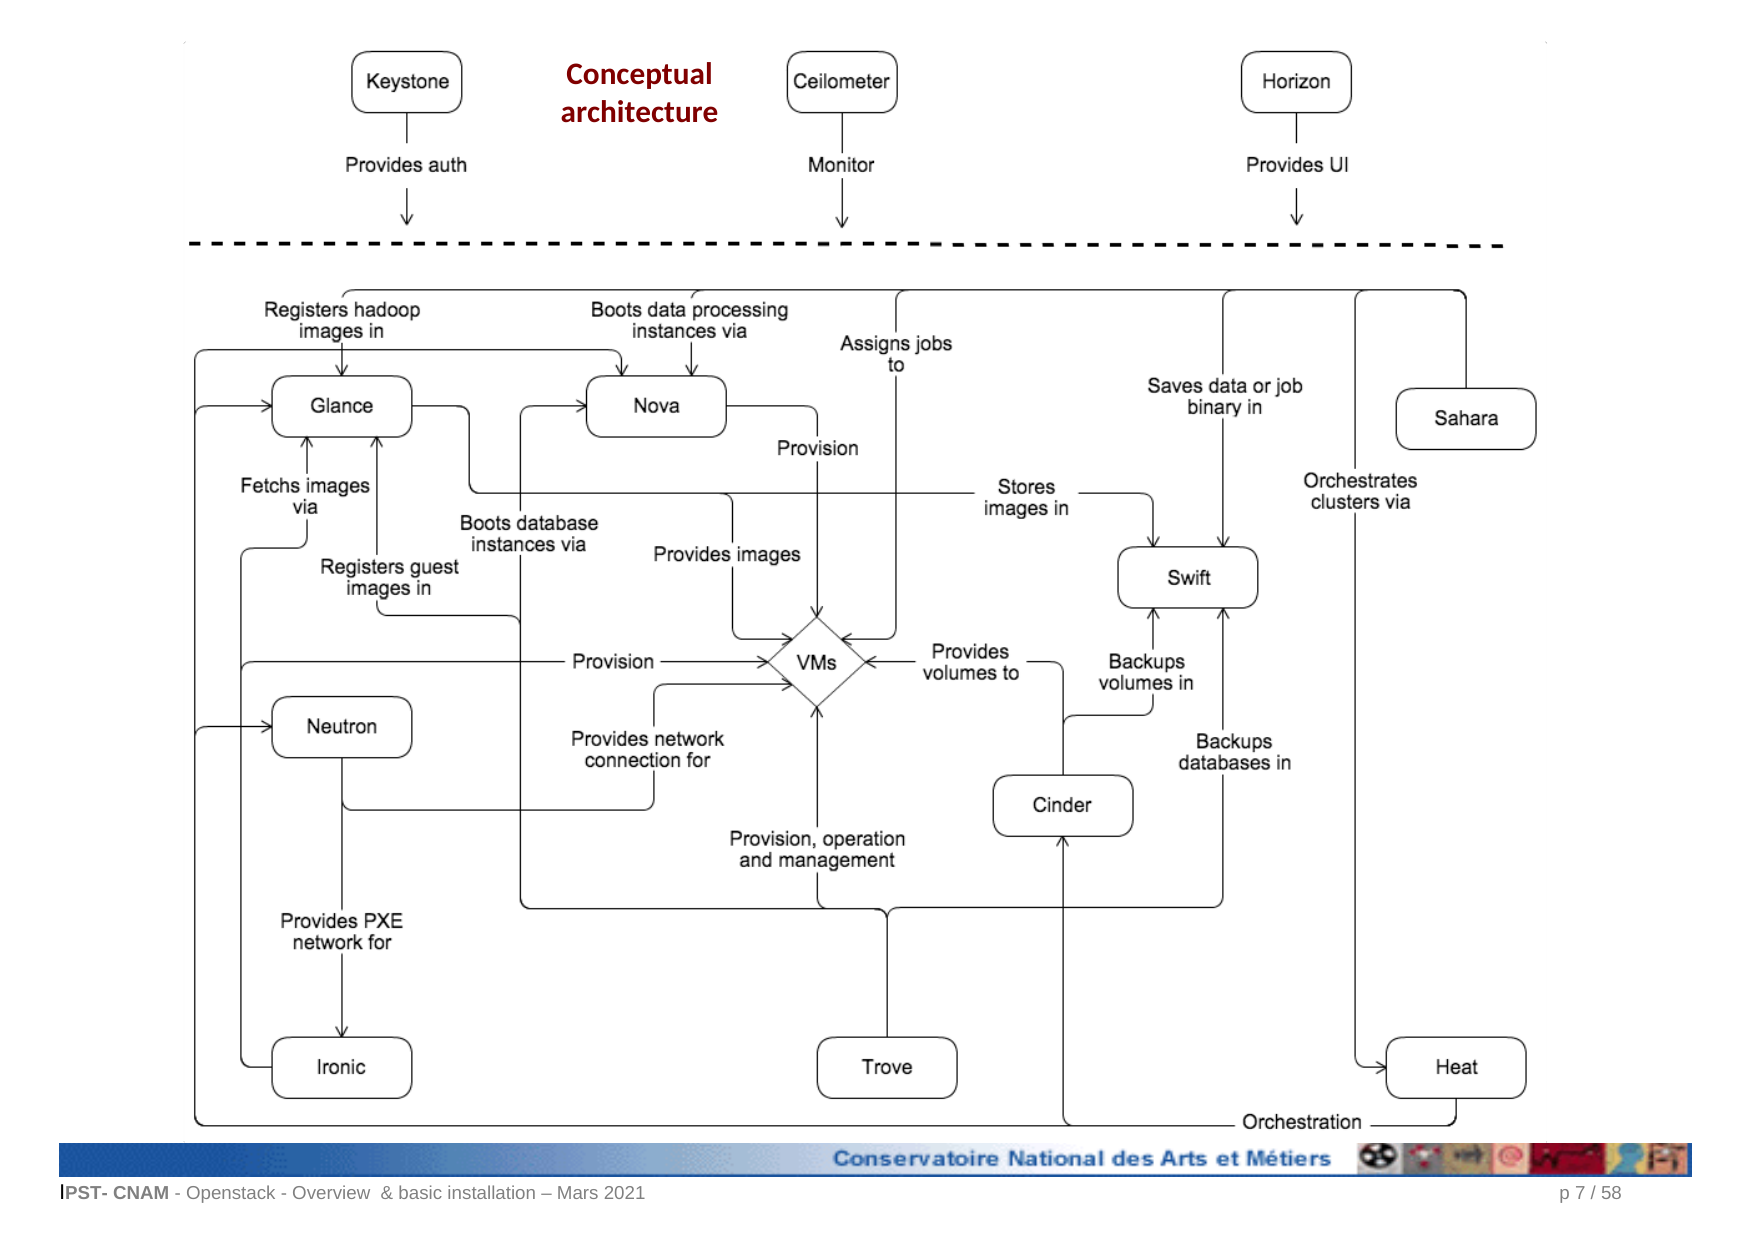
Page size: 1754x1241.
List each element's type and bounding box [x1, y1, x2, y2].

picture [183, 41, 1548, 1143]
